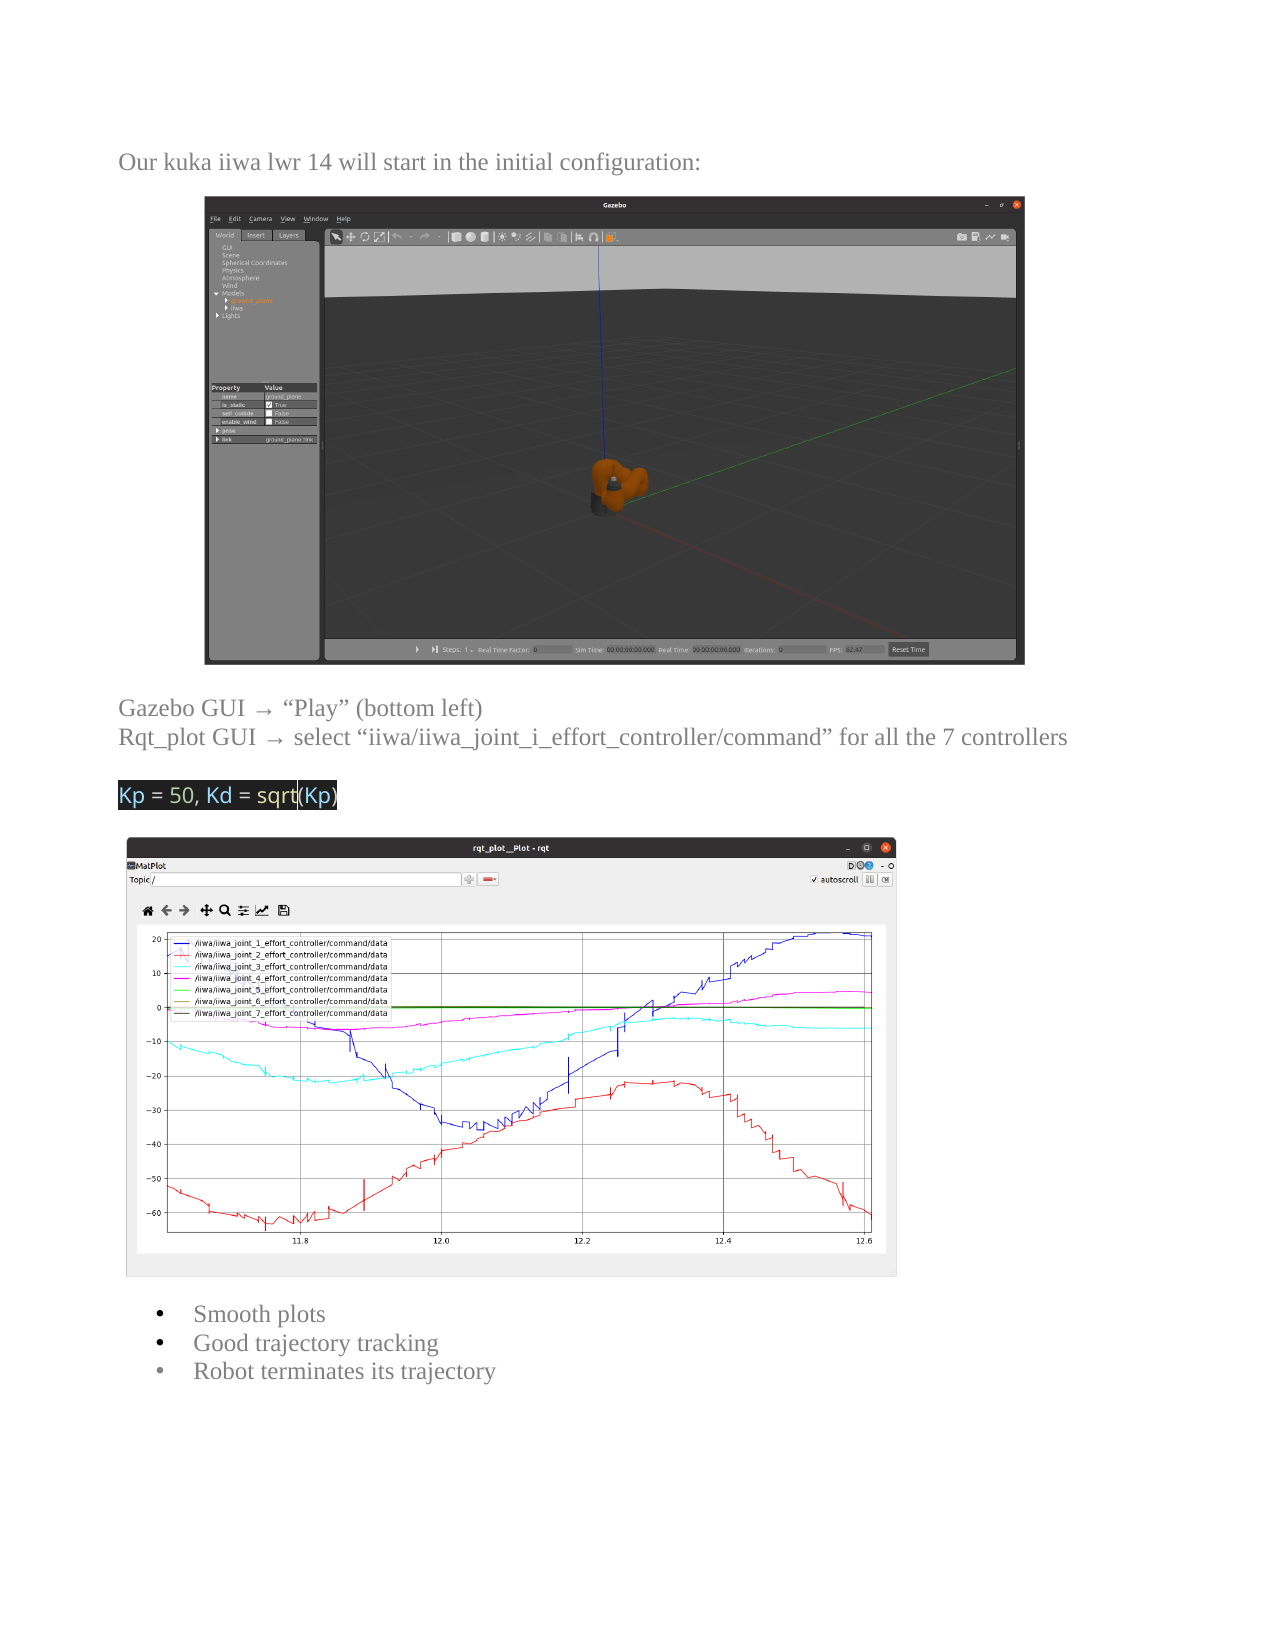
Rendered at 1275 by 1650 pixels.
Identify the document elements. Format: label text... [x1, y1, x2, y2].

list Smooth plots [156, 1299, 1157, 1328]
list Robot terminates its trajectory [156, 1356, 1157, 1385]
text Our kuka iiwa lwr 14 will start in the initial configuration: [118, 147, 1157, 176]
list Good trajectory tracking [156, 1328, 1157, 1356]
picture [121, 833, 901, 1281]
text Kp = 50, Kd = sqrt(Kp) [118, 780, 1157, 810]
text Rqt_plot GUI → select “iiwa/iiwa_joint_i_effort_controller/command” for all the 7 controllers [118, 722, 1157, 751]
picture [204, 196, 1025, 665]
text Gazebo GUI → “Play” (bottom left) [118, 693, 1157, 722]
